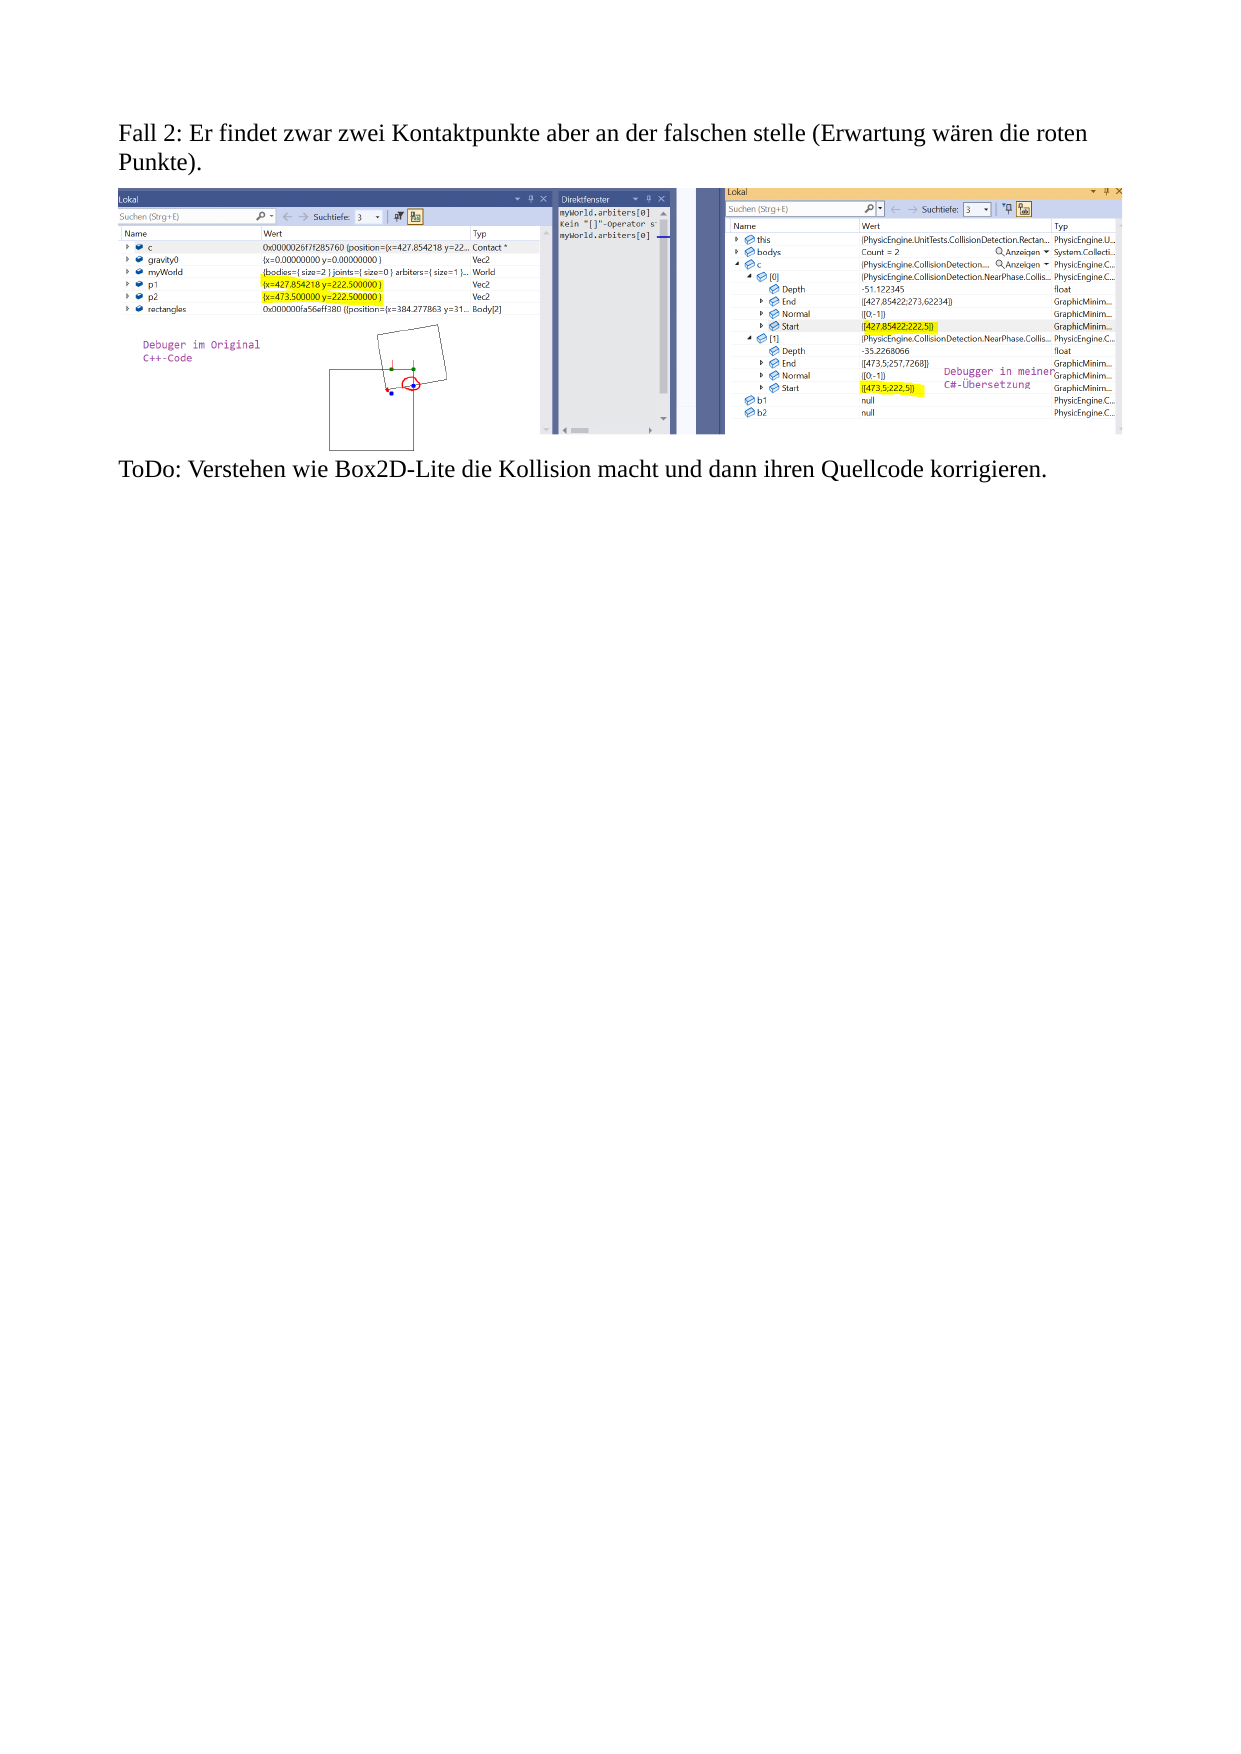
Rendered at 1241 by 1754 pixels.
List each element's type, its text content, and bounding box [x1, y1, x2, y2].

picture [118, 188, 1123, 454]
text Fall 2: Er findet zwar zwei Kontaktpunkte aber an der falschen stelle (Erwartung wären die roten Punkte). [118, 118, 1122, 176]
text ToDo: Verstehen wie Box2D-Lite die Kollision macht und dann ihren Quellcode korrigieren. [118, 454, 1122, 483]
